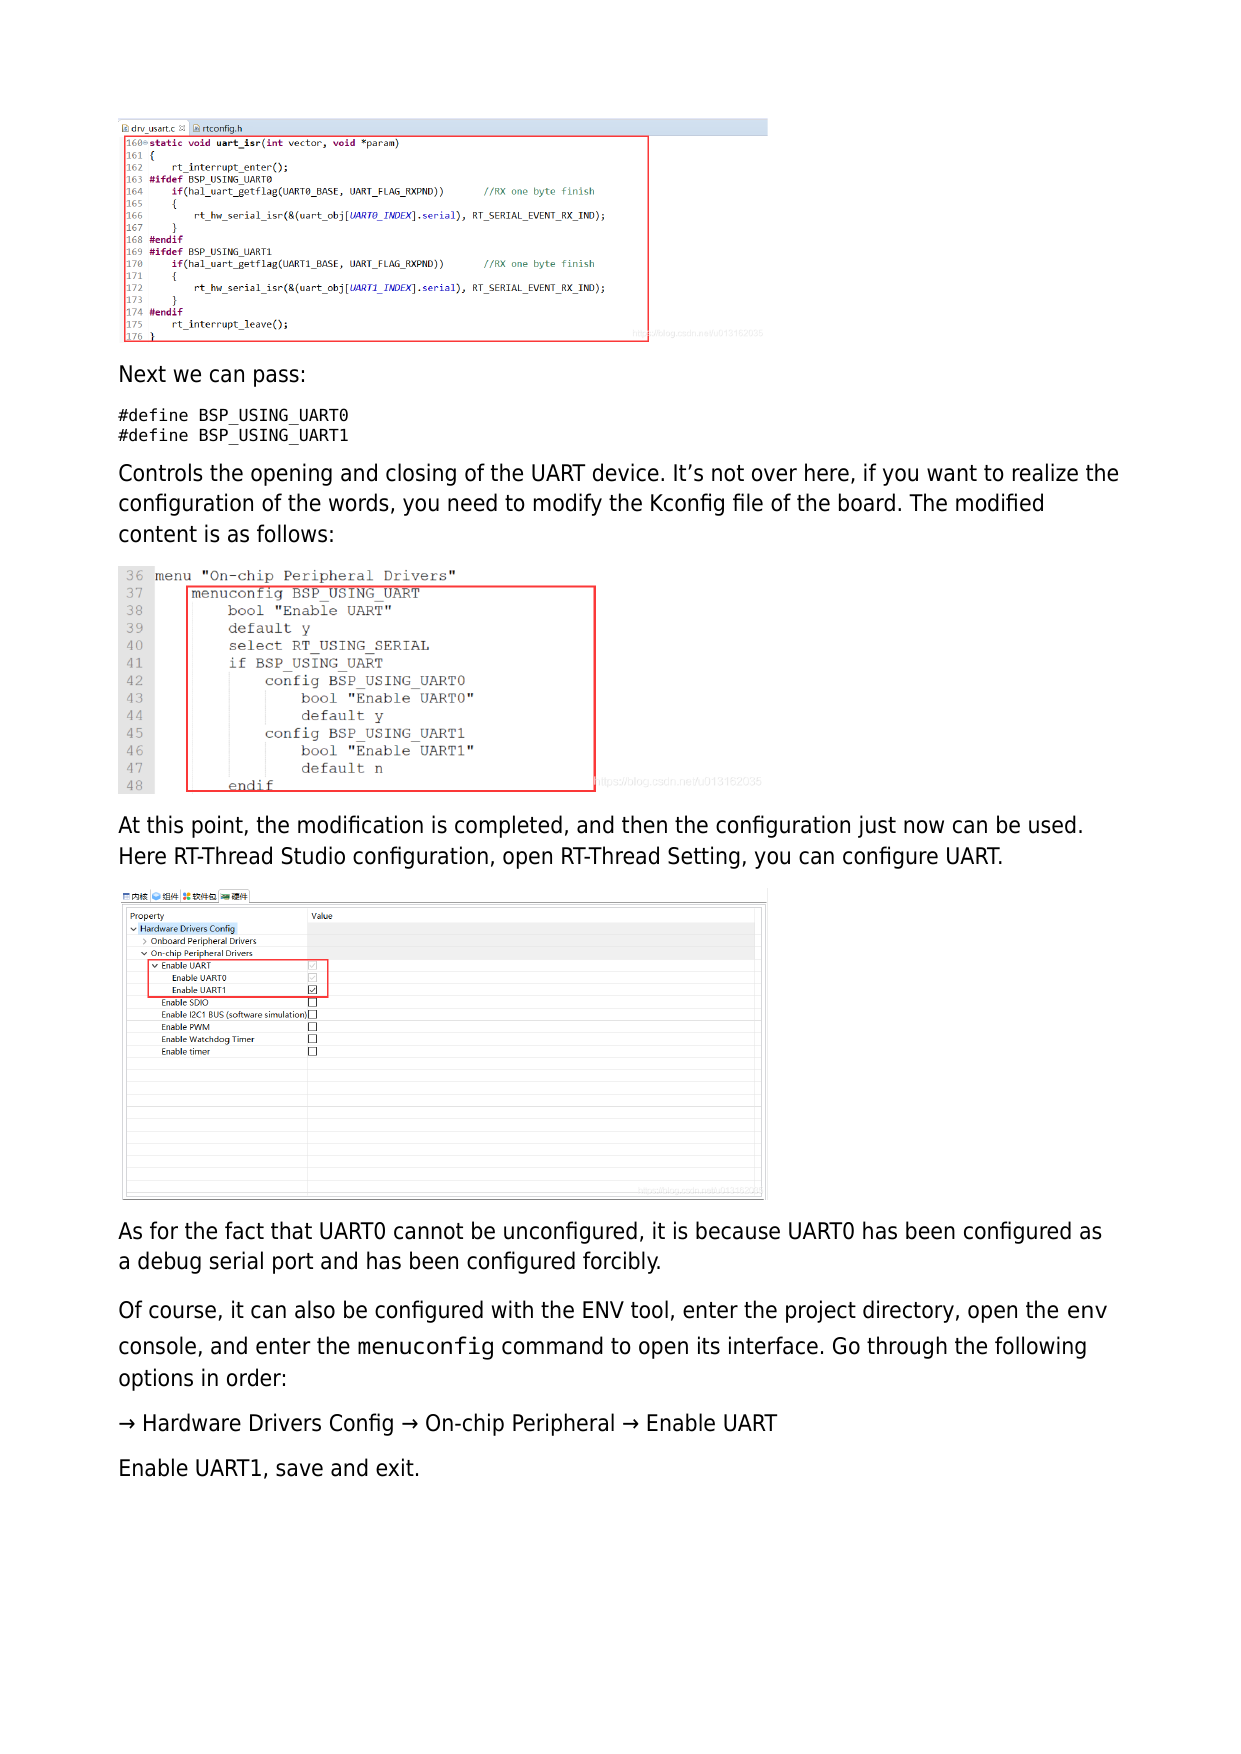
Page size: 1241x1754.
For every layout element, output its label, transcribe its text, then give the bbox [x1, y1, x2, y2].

text Enable UART1, save and exit. [118, 1455, 1122, 1482]
text Of course, it can also be configured with the ENV tool, enter the project directory, open the env console, and enter the menuconfig command to open its interface. Go through the following options in order: [118, 1294, 1122, 1391]
text #define BSP_USING_UART0 [118, 406, 1122, 426]
picture [118, 566, 768, 794]
picture [118, 888, 768, 1200]
text Next we can pass: [118, 361, 1122, 388]
text At this point, the modification is completed, and then the configuration just now can be used. Here RT-Thread Studio configuration, open RT-Thread Setting, you can configure UART. [118, 812, 1122, 869]
text #define BSP_USING_UART1 [118, 426, 1122, 445]
text As for the fact that UART0 cannot be unconfigured, it is because UART0 has been configured as a debug serial port and has been configured forcibly. [118, 1218, 1122, 1275]
text → Hardware Drivers Config → On-chip Peripheral → Enable UART [118, 1410, 1122, 1437]
picture [118, 118, 768, 343]
text Controls the opening and closing of the UART device. It’s not over here, if you want to realize the configuration of the words, you need to modify the Kconfig file of the board. The modified content is as follows: [118, 460, 1122, 548]
